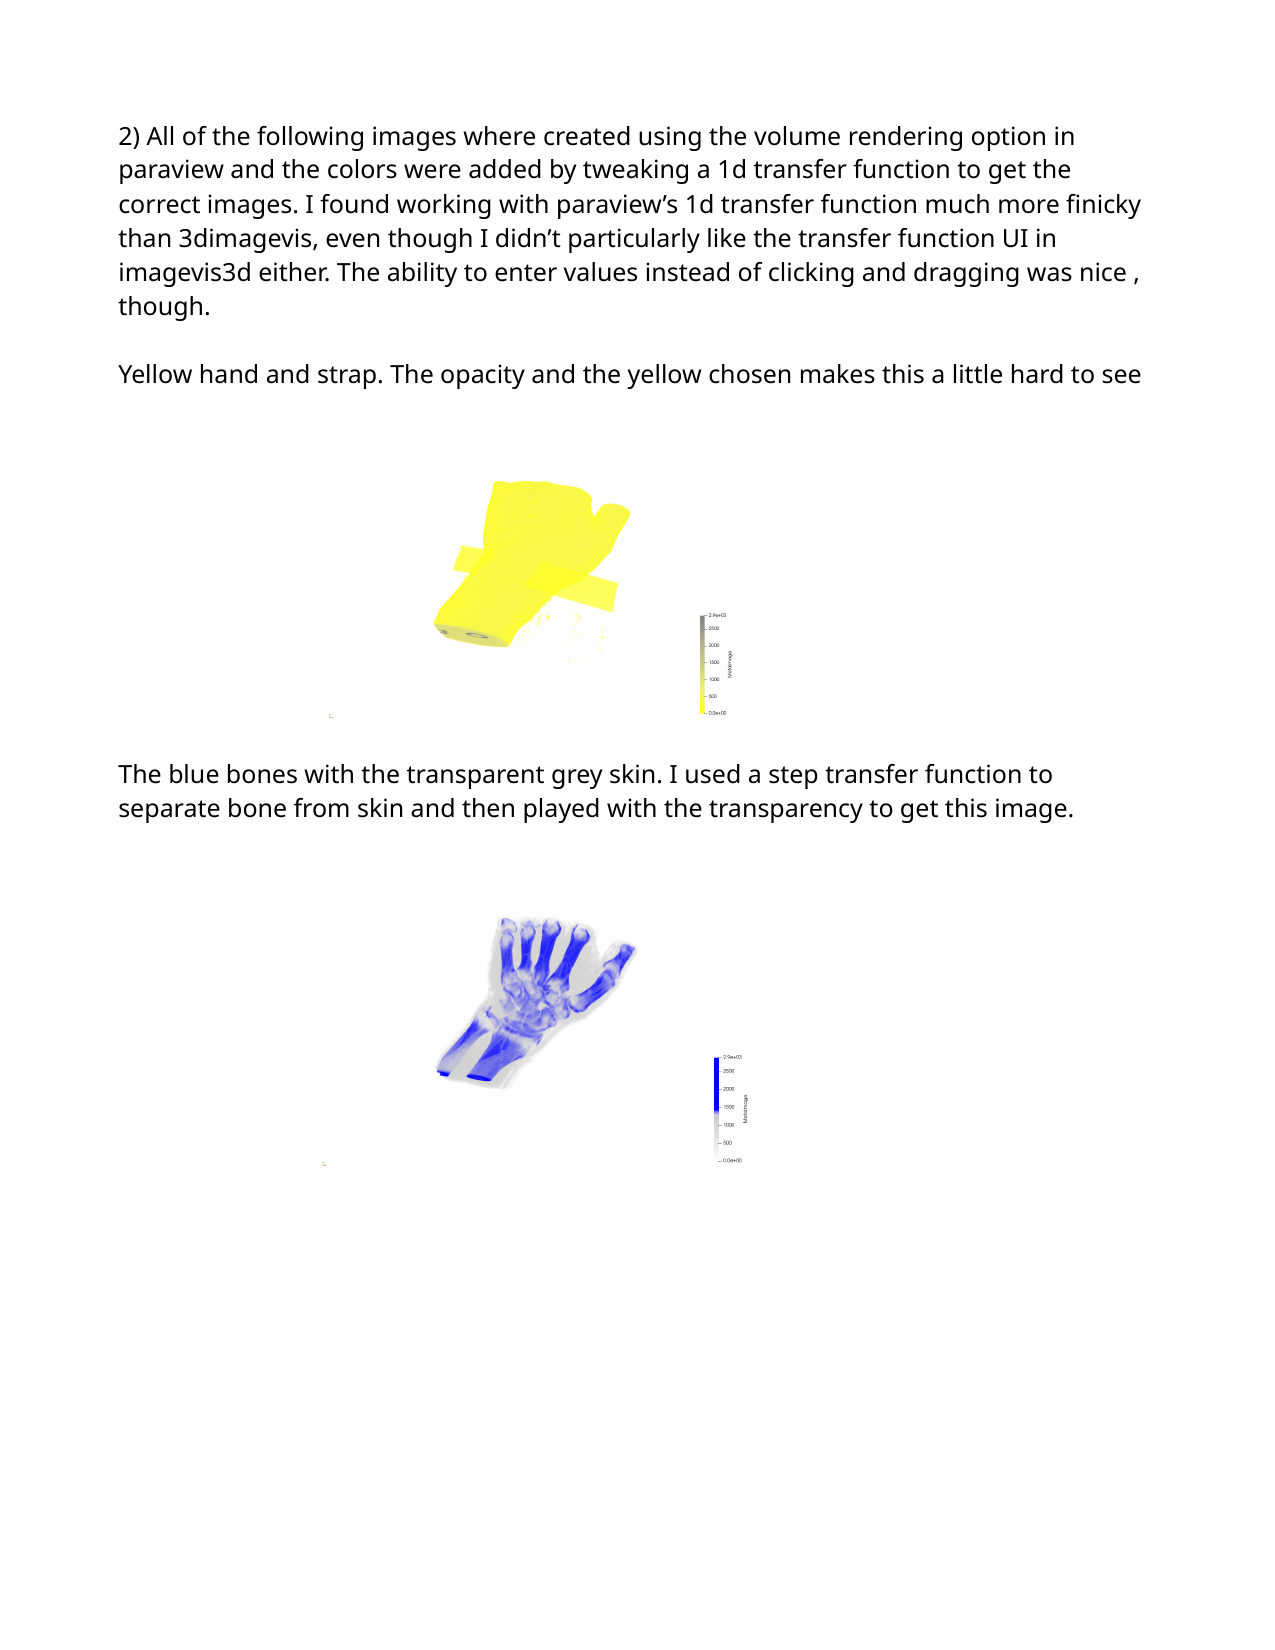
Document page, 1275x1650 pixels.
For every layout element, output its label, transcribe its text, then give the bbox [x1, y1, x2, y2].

picture [316, 838, 771, 1171]
text 2) All of the following images where created using the volume rendering option in paraview and the colors were added by tweaking a 1d transfer function to get the correct images. I found working with paraview’s 1d transfer function much more finicky than 3dimagevis, even though I didn’t particularly like the transfer function UI in imagevis3d either. The ability to enter values instead of clicking and dragging was nice , though. [118, 118, 1157, 322]
picture [323, 408, 754, 723]
text Yellow hand and strap. The opacity and the yellow chosen makes this a little hard to see [118, 357, 1157, 391]
text The blue bones with the transparent grey skin. I used a step transfer function to separate bone from skin and then played with the transparency to get this image. [118, 757, 1157, 825]
